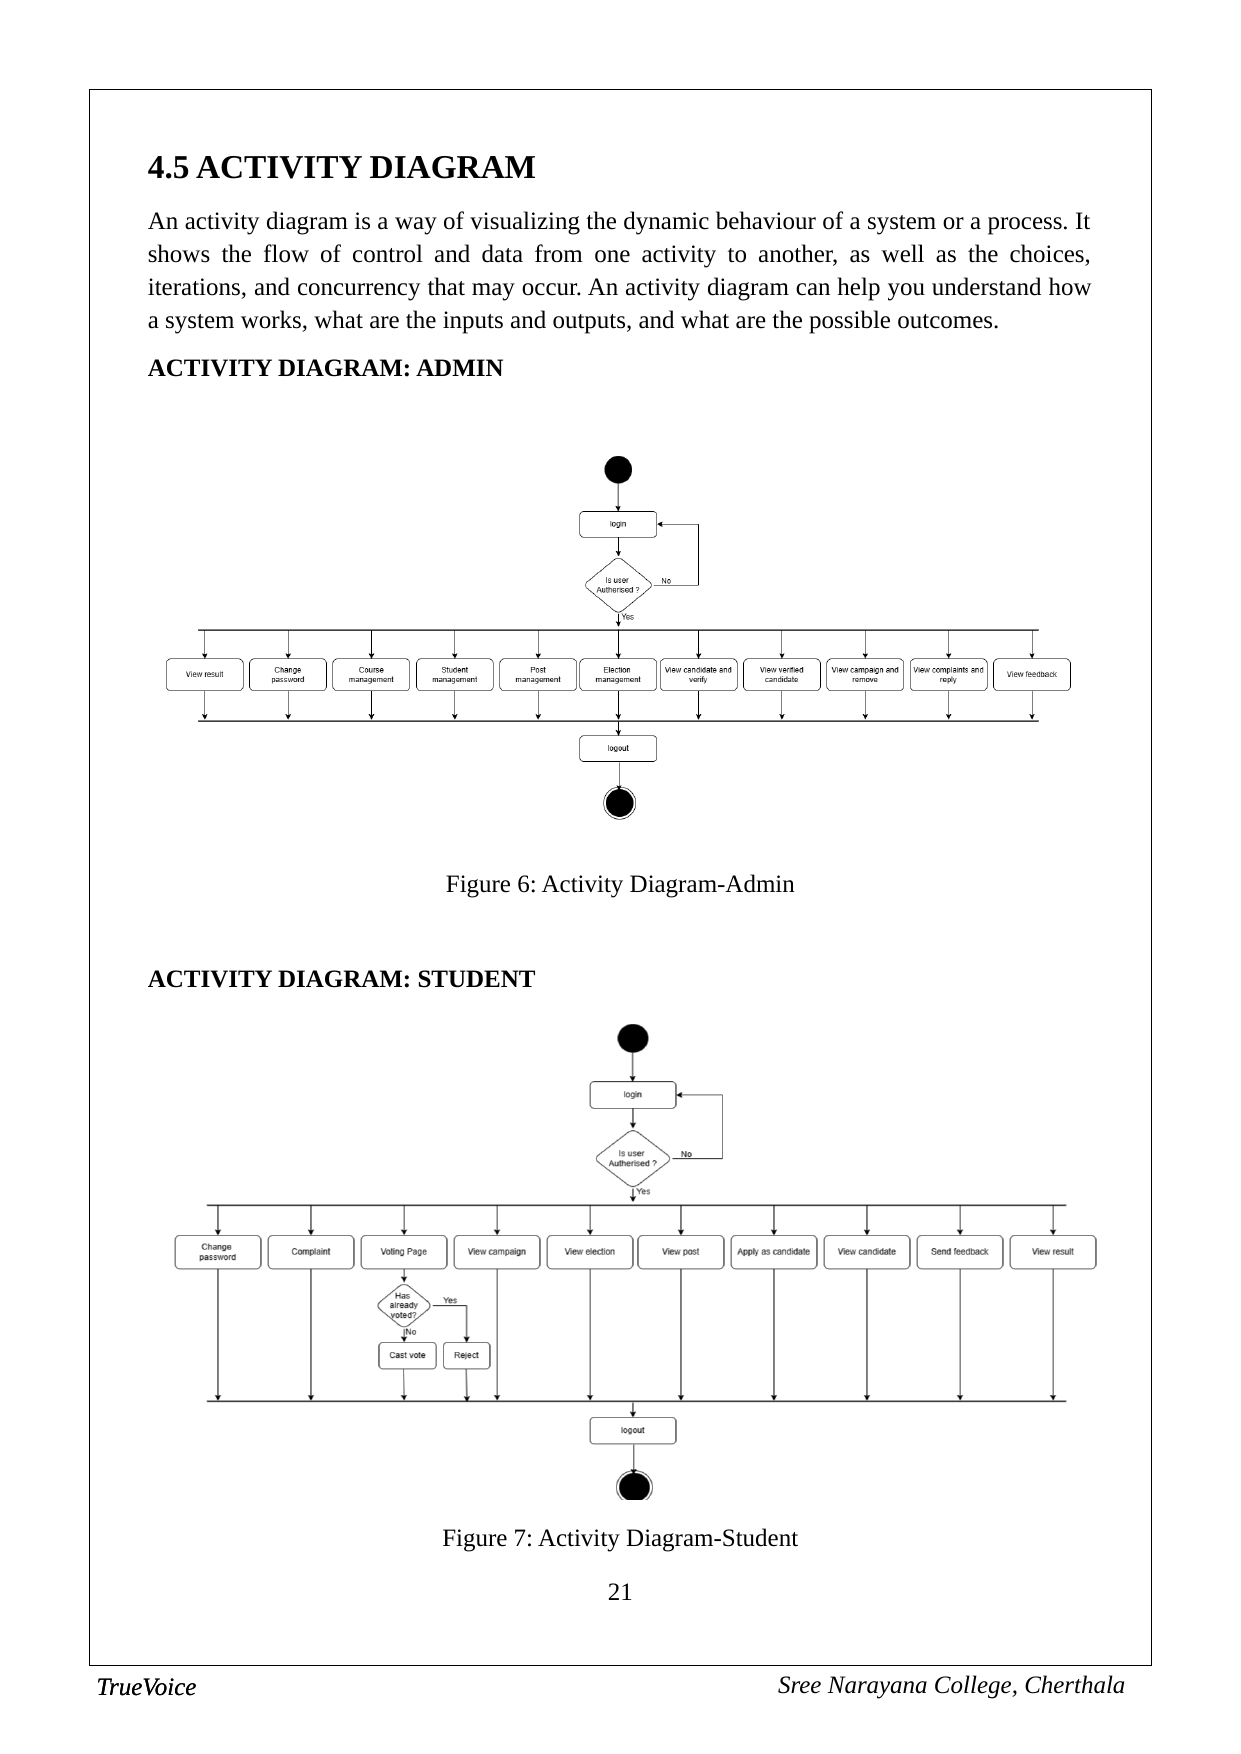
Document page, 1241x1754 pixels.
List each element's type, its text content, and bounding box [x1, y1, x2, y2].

text Figure 7: Activity Diagram-Student [148, 1012, 1092, 1552]
picture [147, 448, 1093, 846]
text An activity diagram is a way of visualizing the dynamic behaviour of a system or a process. It shows the flow of control and data from one activity to another, as well as the choices, iterations, and concurrency that may occur. An activity diagram can help you understand how a system works, what are the inputs and outputs, and what are the possible outcomes. [148, 206, 1092, 334]
text Figure 6: Activity Diagram-Admin [148, 846, 1092, 898]
text ACTIVITY DIAGRAM: STUDENT [148, 964, 1092, 993]
text ACTIVITY DIAGRAM: ADMIN [148, 353, 1092, 382]
picture [164, 1004, 1110, 1500]
text 4.5 ACTIVITY DIAGRAM [148, 148, 1092, 186]
